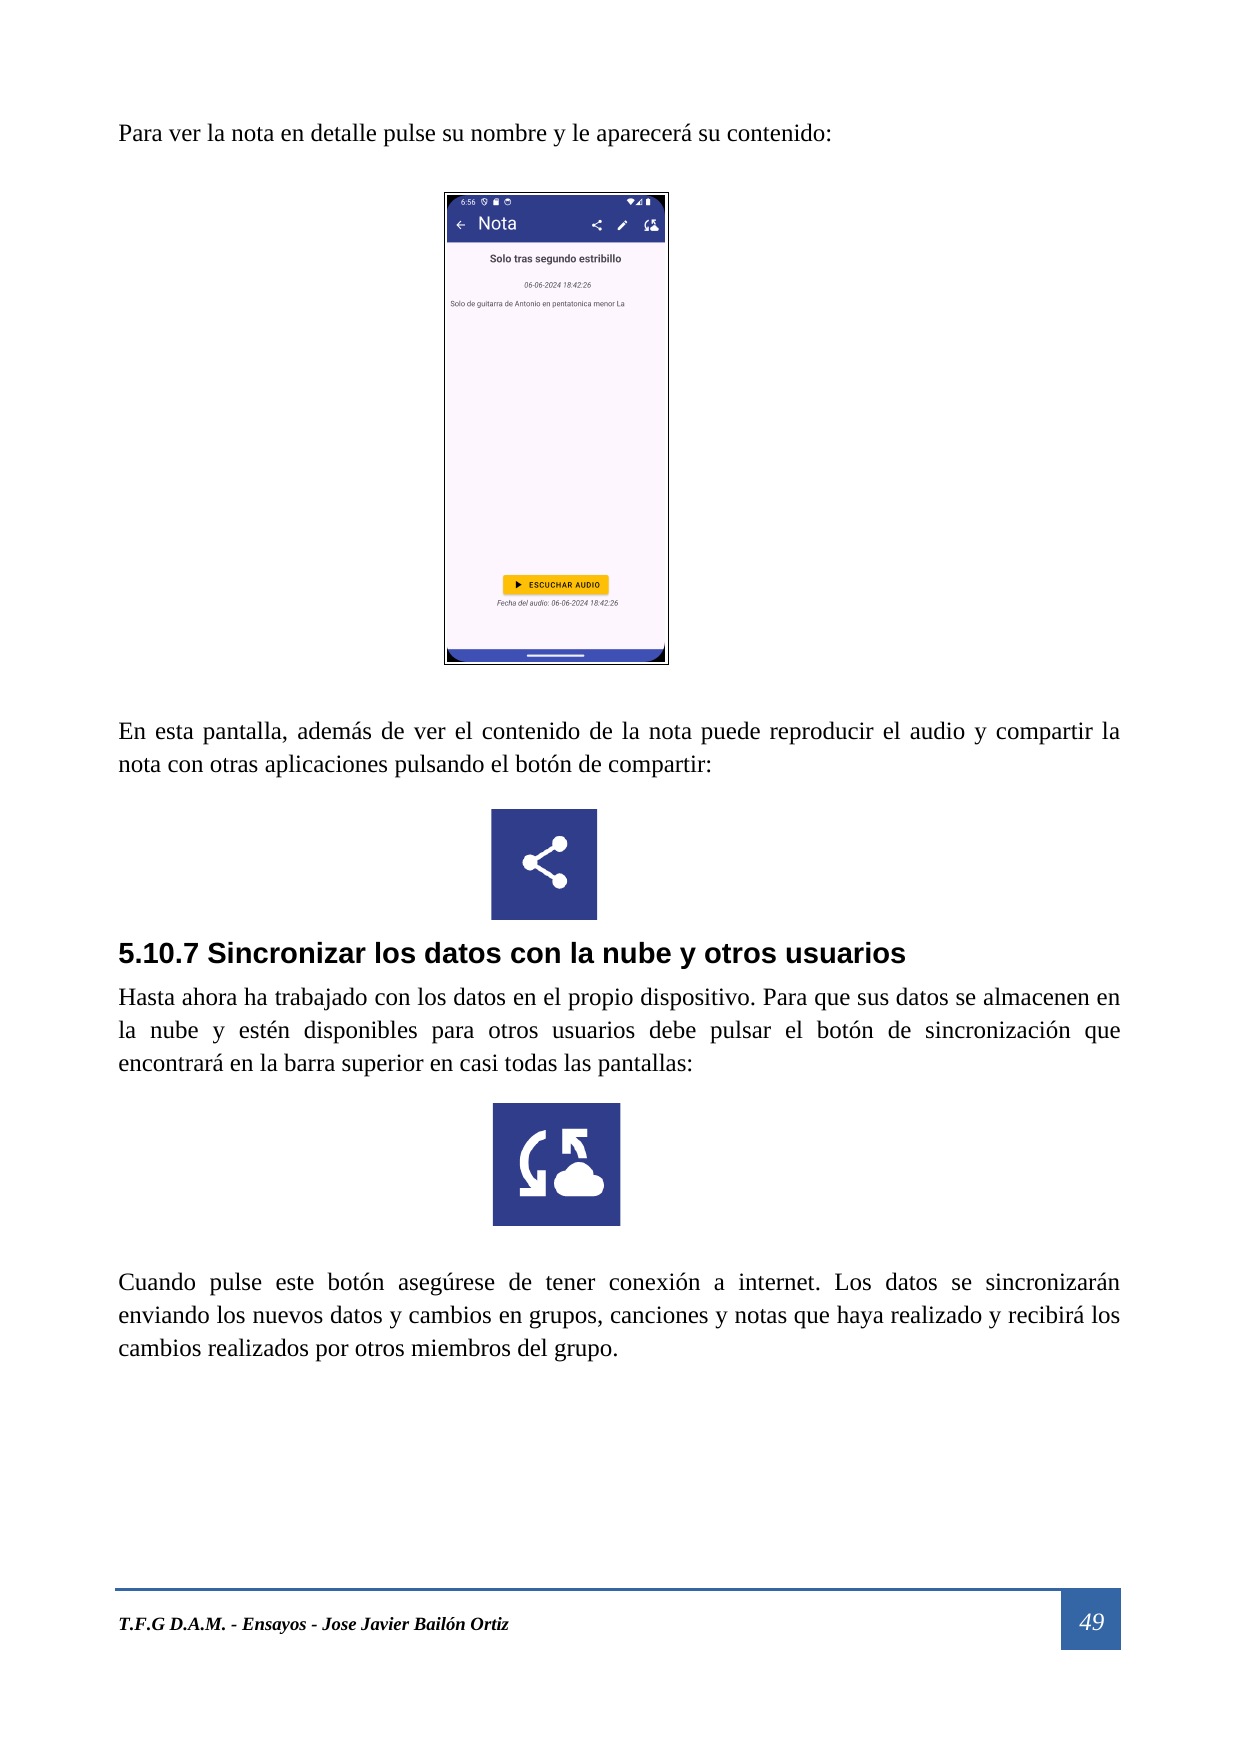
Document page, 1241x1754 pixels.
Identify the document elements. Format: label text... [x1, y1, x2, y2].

text Hasta ahora ha trabajado con los datos en el propio dispositivo. Para que sus datos se almacenen en la nube y estén disponibles para otros usuarios debe pulsar el botón de sincronización que encontrará en la barra superior en casi todas las pantallas: [118, 982, 1122, 1076]
picture [491, 809, 598, 920]
text Para ver la nota en detalle pulse su nombre y le aparecerá su contenido: [118, 118, 1122, 147]
text En esta pantalla, además de ver el contenido de la nota puede reproducir el audio y compartir la nota con otras aplicaciones pulsando el botón de compartir: [118, 716, 1122, 778]
picture [492, 1103, 621, 1226]
subtitle 5.10.7 Sincronizar los datos con la nube y otros usuarios [118, 936, 1122, 969]
text Cuando pulse este botón asegúrese de tener conexión a internet. Los datos se sincronizarán enviando los nuevos datos y cambios en grupos, canciones y notas que haya realizado y recibirá los cambios realizados por otros miembros del grupo. [118, 1267, 1122, 1362]
